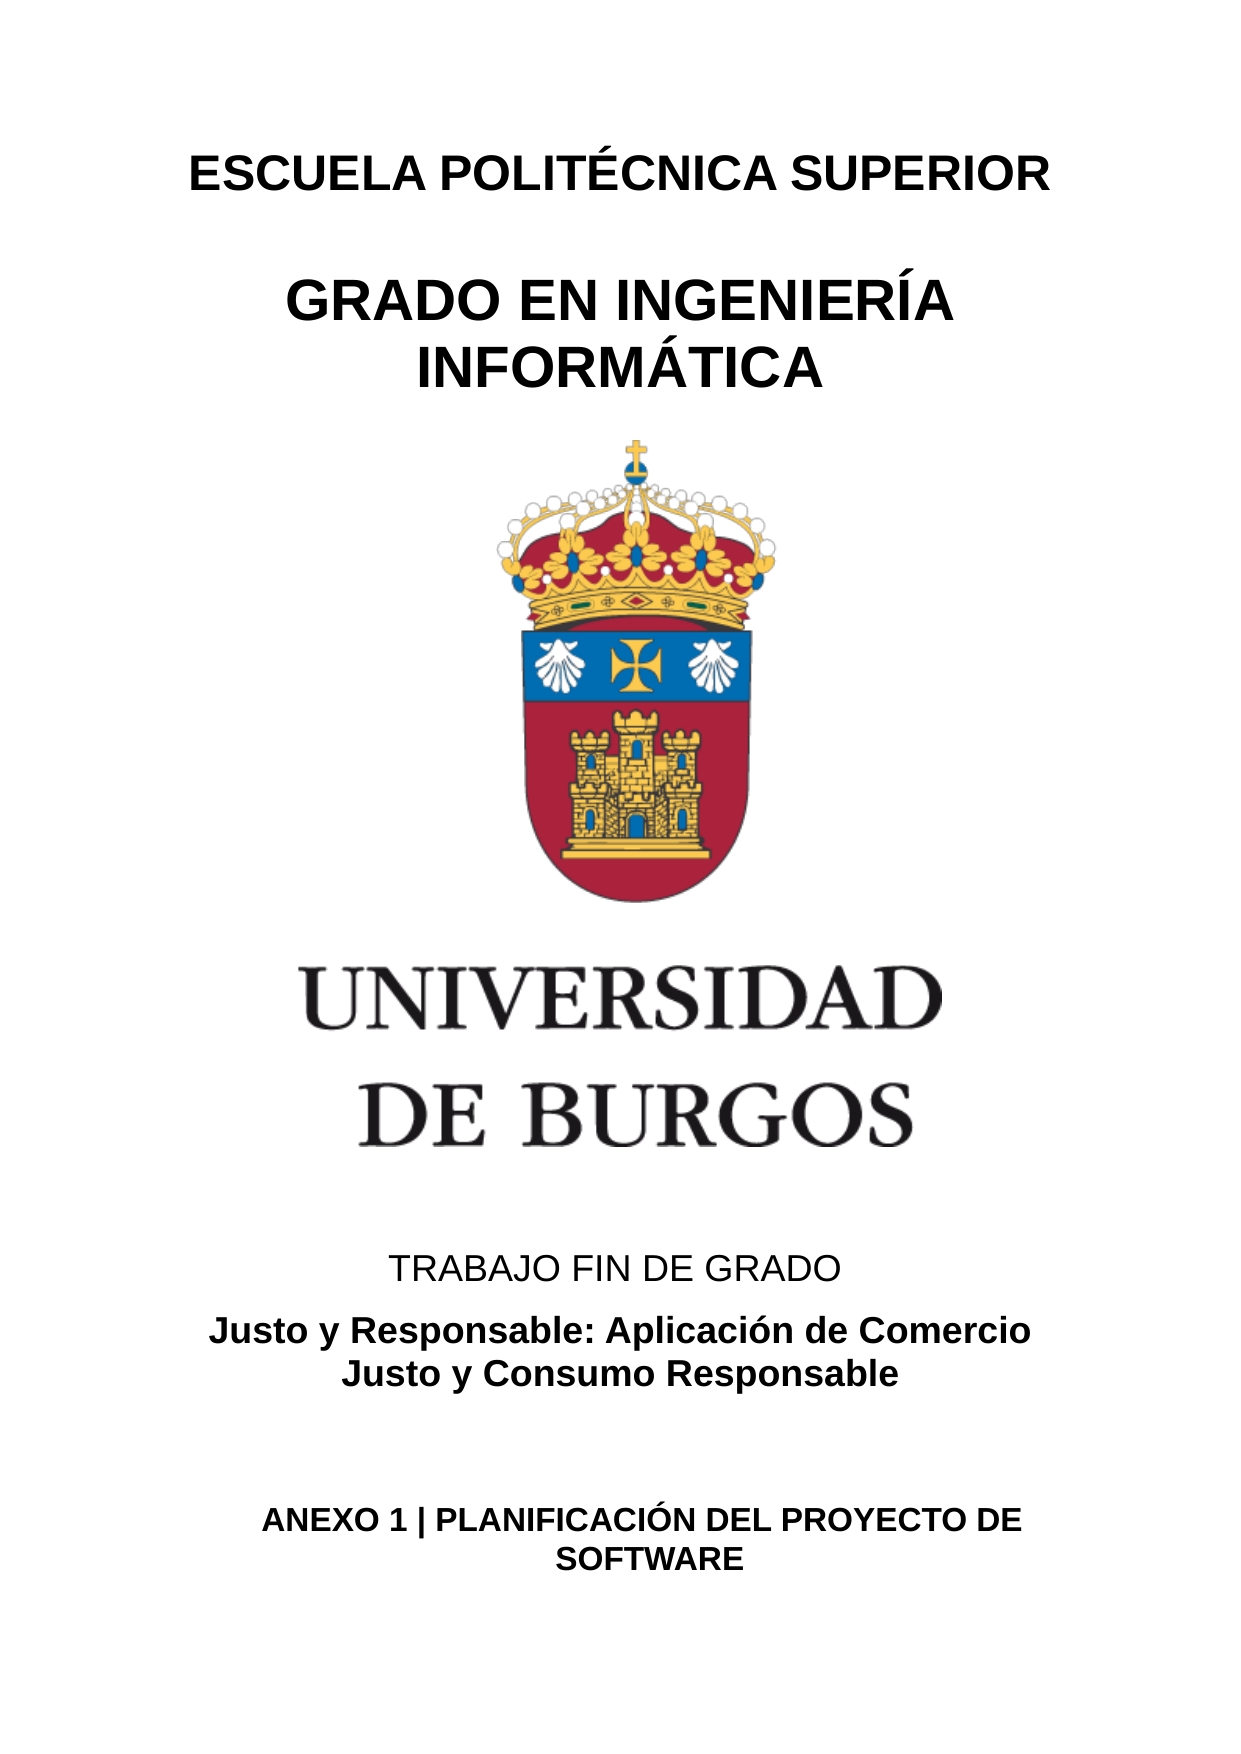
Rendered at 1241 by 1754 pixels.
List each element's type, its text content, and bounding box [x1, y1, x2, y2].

title ESCUELA POLITÉCNICA SUPERIOR [118, 143, 1122, 200]
subtitle TRABAJO FIN DE GRADO [118, 1247, 1122, 1290]
title GRADO EN INGENIERÍA INFORMÁTICA [118, 266, 1122, 400]
subtitle ANEXO 1 | PLANIFICACIÓN DEL PROYECTO DE SOFTWARE [162, 1500, 1122, 1577]
picture [298, 440, 942, 1147]
subtitle Justo y Responsable: Aplicación de Comercio Justo y Consumo Responsable [118, 1308, 1122, 1395]
